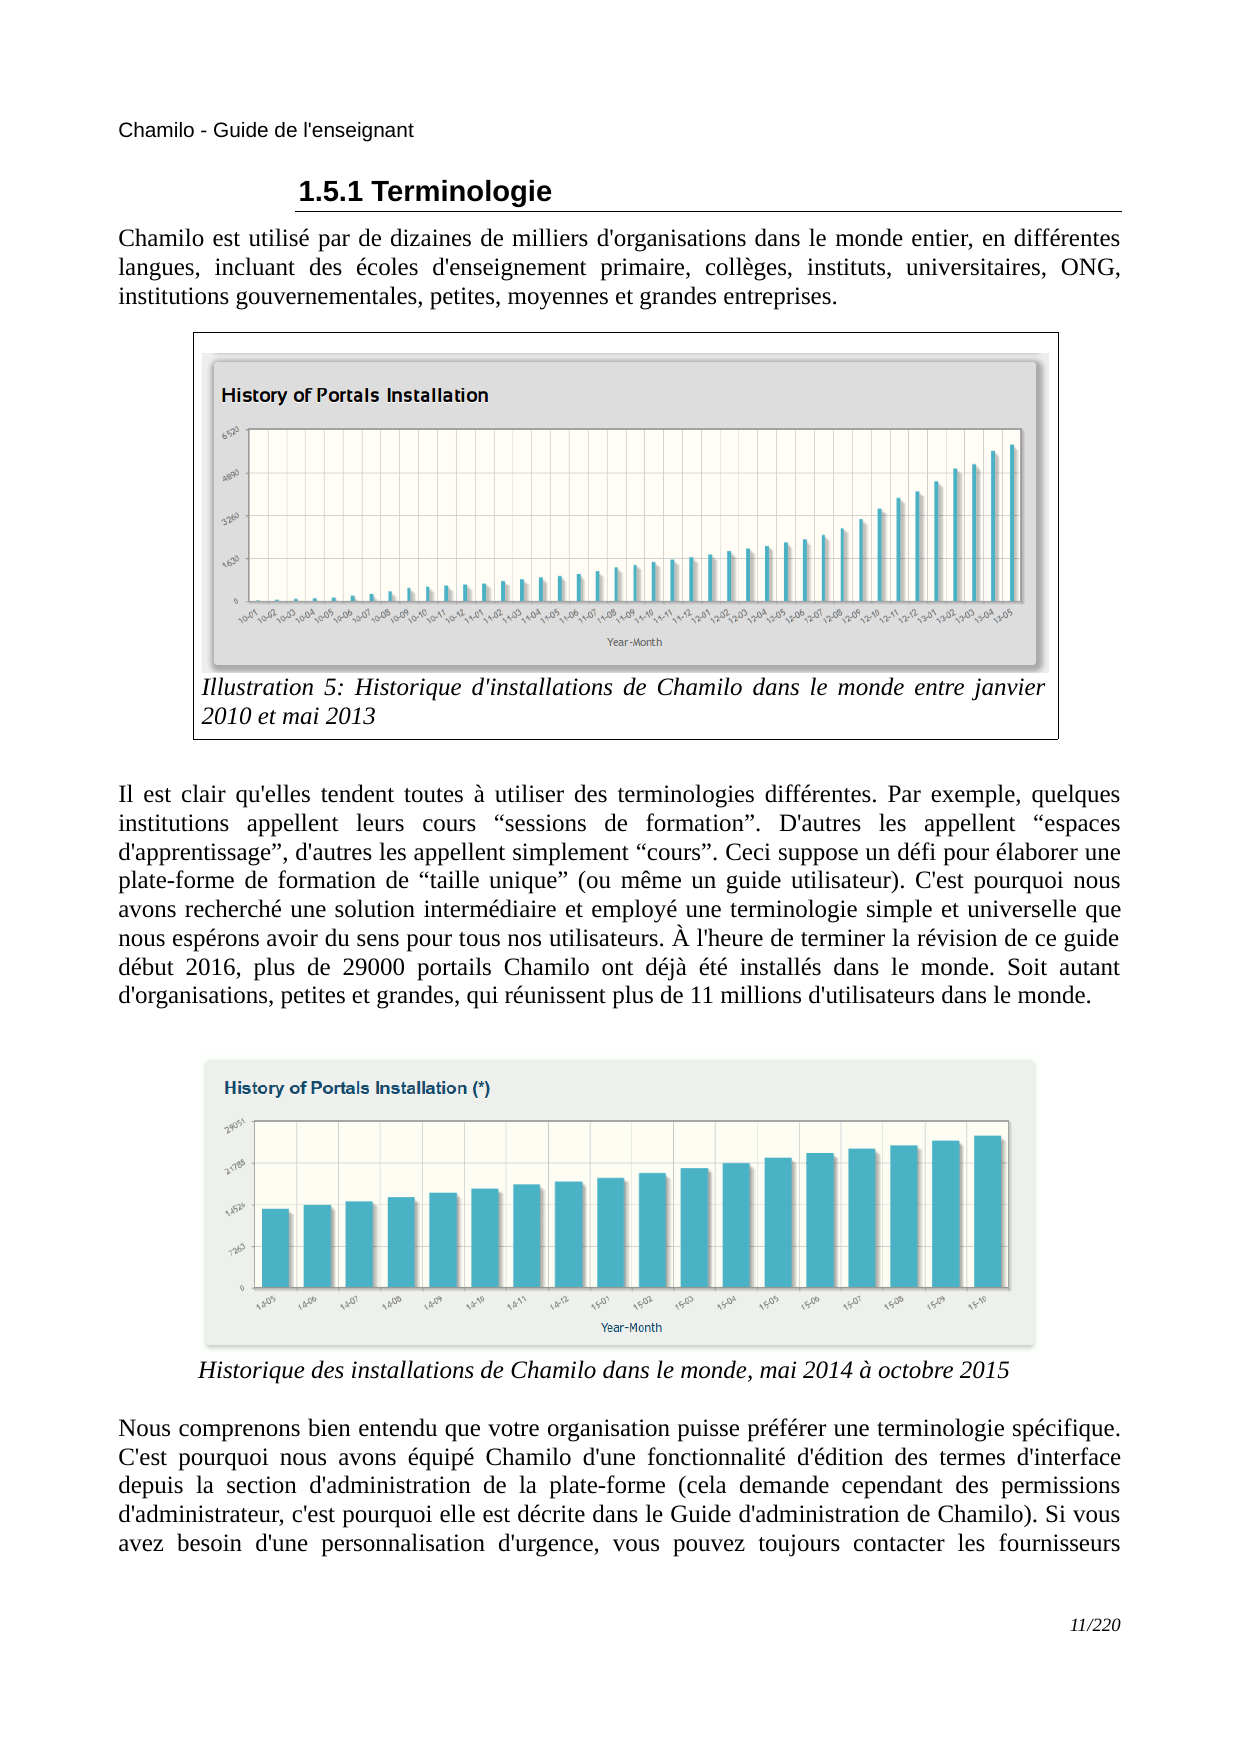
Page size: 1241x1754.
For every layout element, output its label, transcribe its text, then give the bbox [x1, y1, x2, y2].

text Il est clair qu'elles tendent toutes à utiliser des terminologies différentes. Par exemple, quelques institutions appellent leurs cours “sessions de formation”. D'autres les appellent “espaces d'apprentissage”, d'autres les appellent simplement “cours”. Ceci suppose un défi pour élaborer une plate-forme de formation de “taille unique” (ou même un guide utilisateur). C'est pourquoi nous avons recherché une solution intermédiaire et employé une terminologie simple et universelle que nous espérons avoir du sens pour tous nos utilisateurs. À l'heure de terminer la révision de ce guide début 2016, plus de 29000 portails Chamilo ont déjà été installés dans le monde. Soit autant d'organisations, petites et grandes, qui réunissent plus de 11 millions d'utilisateurs dans le monde. [118, 779, 1122, 1009]
text Chamilo est utilisé par de dizaines de milliers d'organisations dans le monde entier, en différentes langues, incluant des écoles d'enseignement primaire, collèges, instituts, universitaires, ONG, institutions gouvernementales, petites, moyennes et grandes entreprises. [118, 223, 1122, 310]
picture [201, 353, 1050, 673]
text Illustration 5: Historique d'installations de Chamilo dans le monde entre janvier 2010 et mai 2013 [201, 673, 1049, 730]
text Nous comprenons bien entendu que votre organisation puisse préférer une terminologie spécifique. C'est pourquoi nous avons équipé Chamilo d'une fonctionnalité d'édition des termes d'interface depuis la section d'administration de la plate-forme (cela demande cependant des permissions d'administrateur, c'est pourquoi elle est décrite dans le Guide d'administration de Chamilo). Si vous avez besoin d'une personnalisation d'urgence, vous pouvez toujours contacter les fournisseurs [118, 1413, 1122, 1557]
picture [197, 1053, 1043, 1356]
subtitle Terminologie [295, 172, 1122, 211]
text Historique des installations de Chamilo dans le monde, mai 2014 à octobre 2015 [198, 1356, 1042, 1384]
